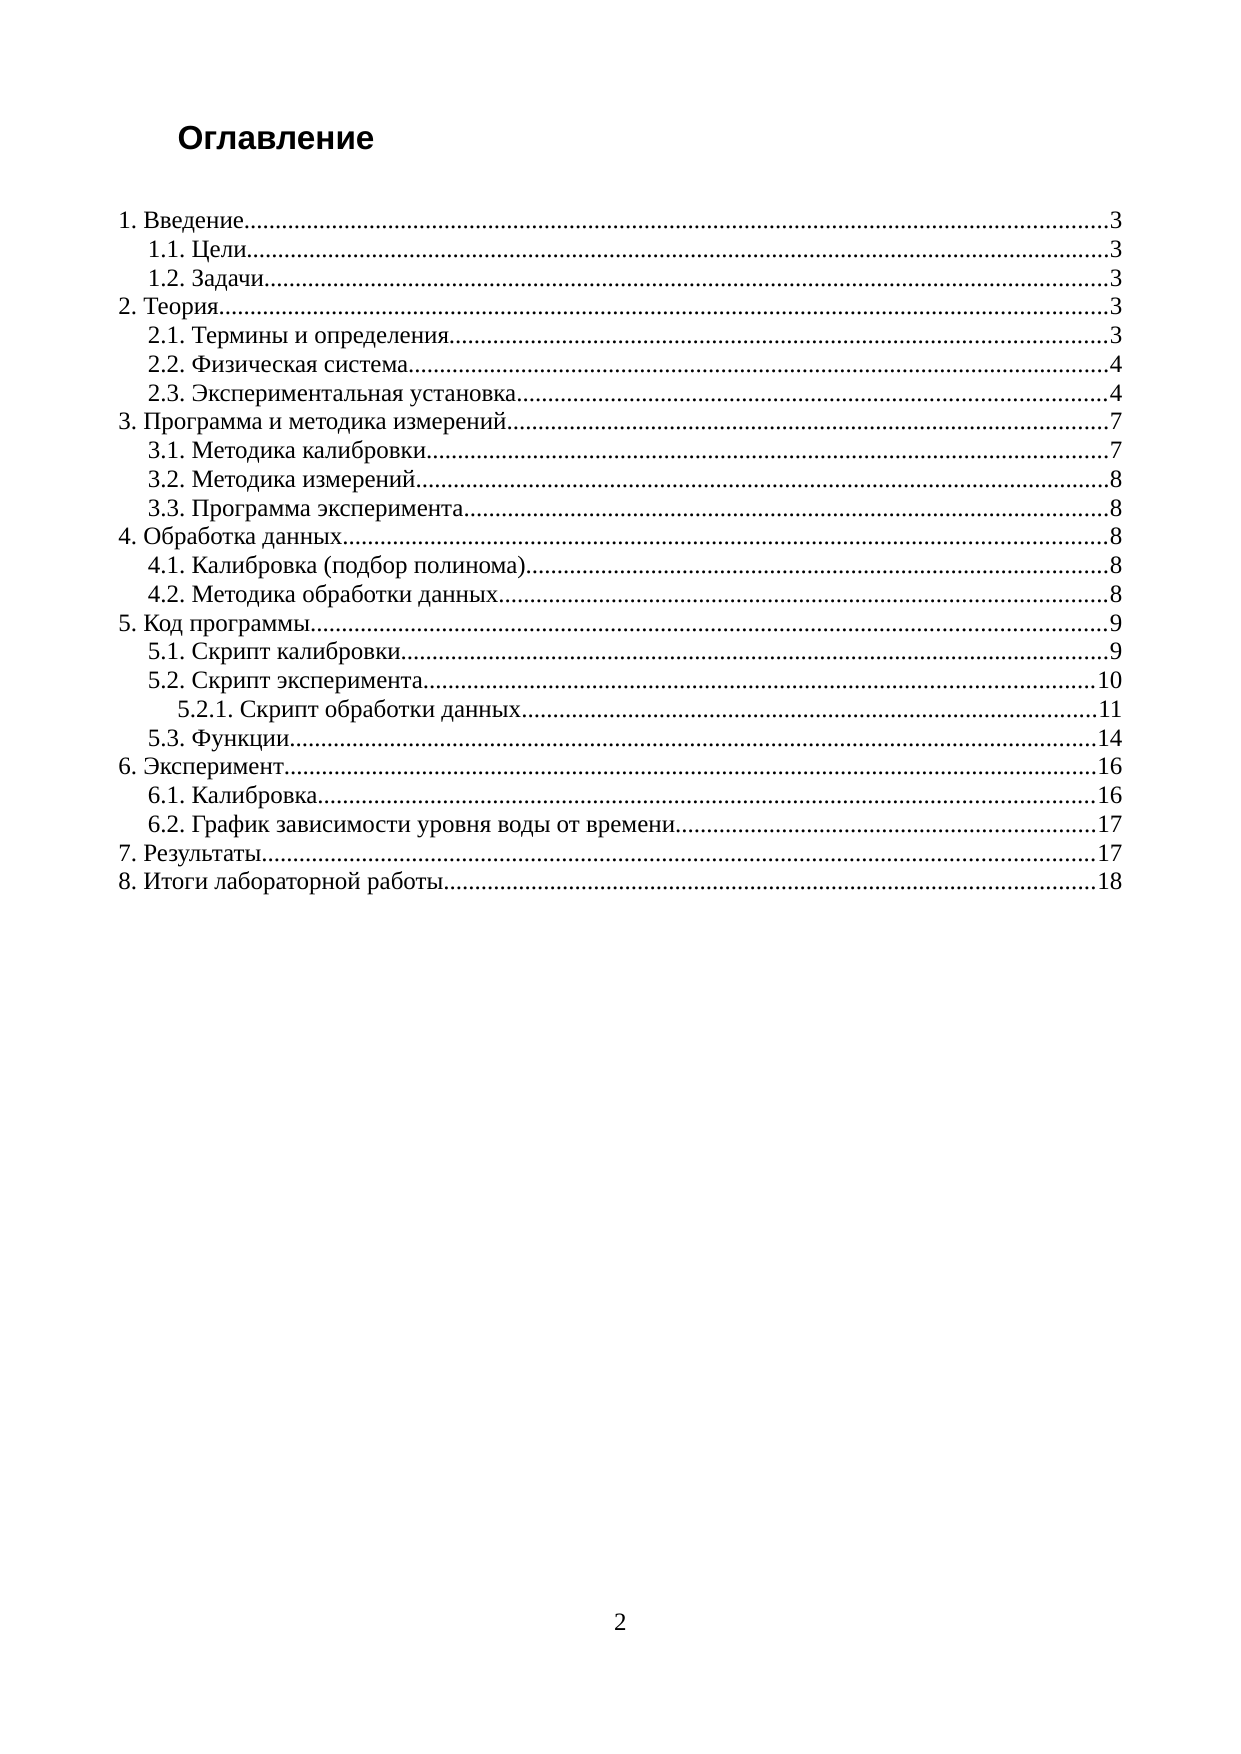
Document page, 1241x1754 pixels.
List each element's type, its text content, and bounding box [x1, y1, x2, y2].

text 3. Программа и методика измерений 7 [118, 406, 1122, 435]
text 6.2. График зависимости уровня воды от времени 17 [148, 809, 1122, 838]
text 6.1. Калибровка 16 [148, 780, 1122, 809]
text 2. Теория 3 [118, 291, 1122, 320]
text 5.2.1. Скрипт обработки данных 11 [177, 694, 1122, 723]
text 2.1. Термины и определения 3 [148, 320, 1122, 349]
text 5.2. Скрипт эксперимента 10 [148, 665, 1122, 694]
text 2.3. Экспериментальная установка 4 [148, 378, 1122, 406]
text 3.3. Программа эксперимента 8 [148, 493, 1122, 521]
text 1. Введение 3 [118, 205, 1122, 234]
subtitle Оглавление [118, 118, 1122, 157]
text 6. Эксперимент 16 [118, 751, 1122, 780]
text 8. Итоги лабораторной работы 18 [118, 866, 1122, 895]
text 7. Результаты 17 [118, 838, 1122, 866]
text 5. Код программы 9 [118, 608, 1122, 636]
text 3.1. Методика калибровки 7 [148, 435, 1122, 464]
text 4.1. Калибровка (подбор полинома) 8 [148, 550, 1122, 579]
text 1.2. Задачи 3 [148, 263, 1122, 291]
text 4.2. Методика обработки данных 8 [148, 579, 1122, 608]
text 5.1. Скрипт калибровки 9 [148, 636, 1122, 665]
text 3.2. Методика измерений 8 [148, 464, 1122, 493]
text 5.3. Функции 14 [148, 723, 1122, 751]
text 2.2. Физическая система 4 [148, 349, 1122, 378]
text 1.1. Цели 3 [148, 234, 1122, 263]
text 4. Обработка данных 8 [118, 521, 1122, 550]
